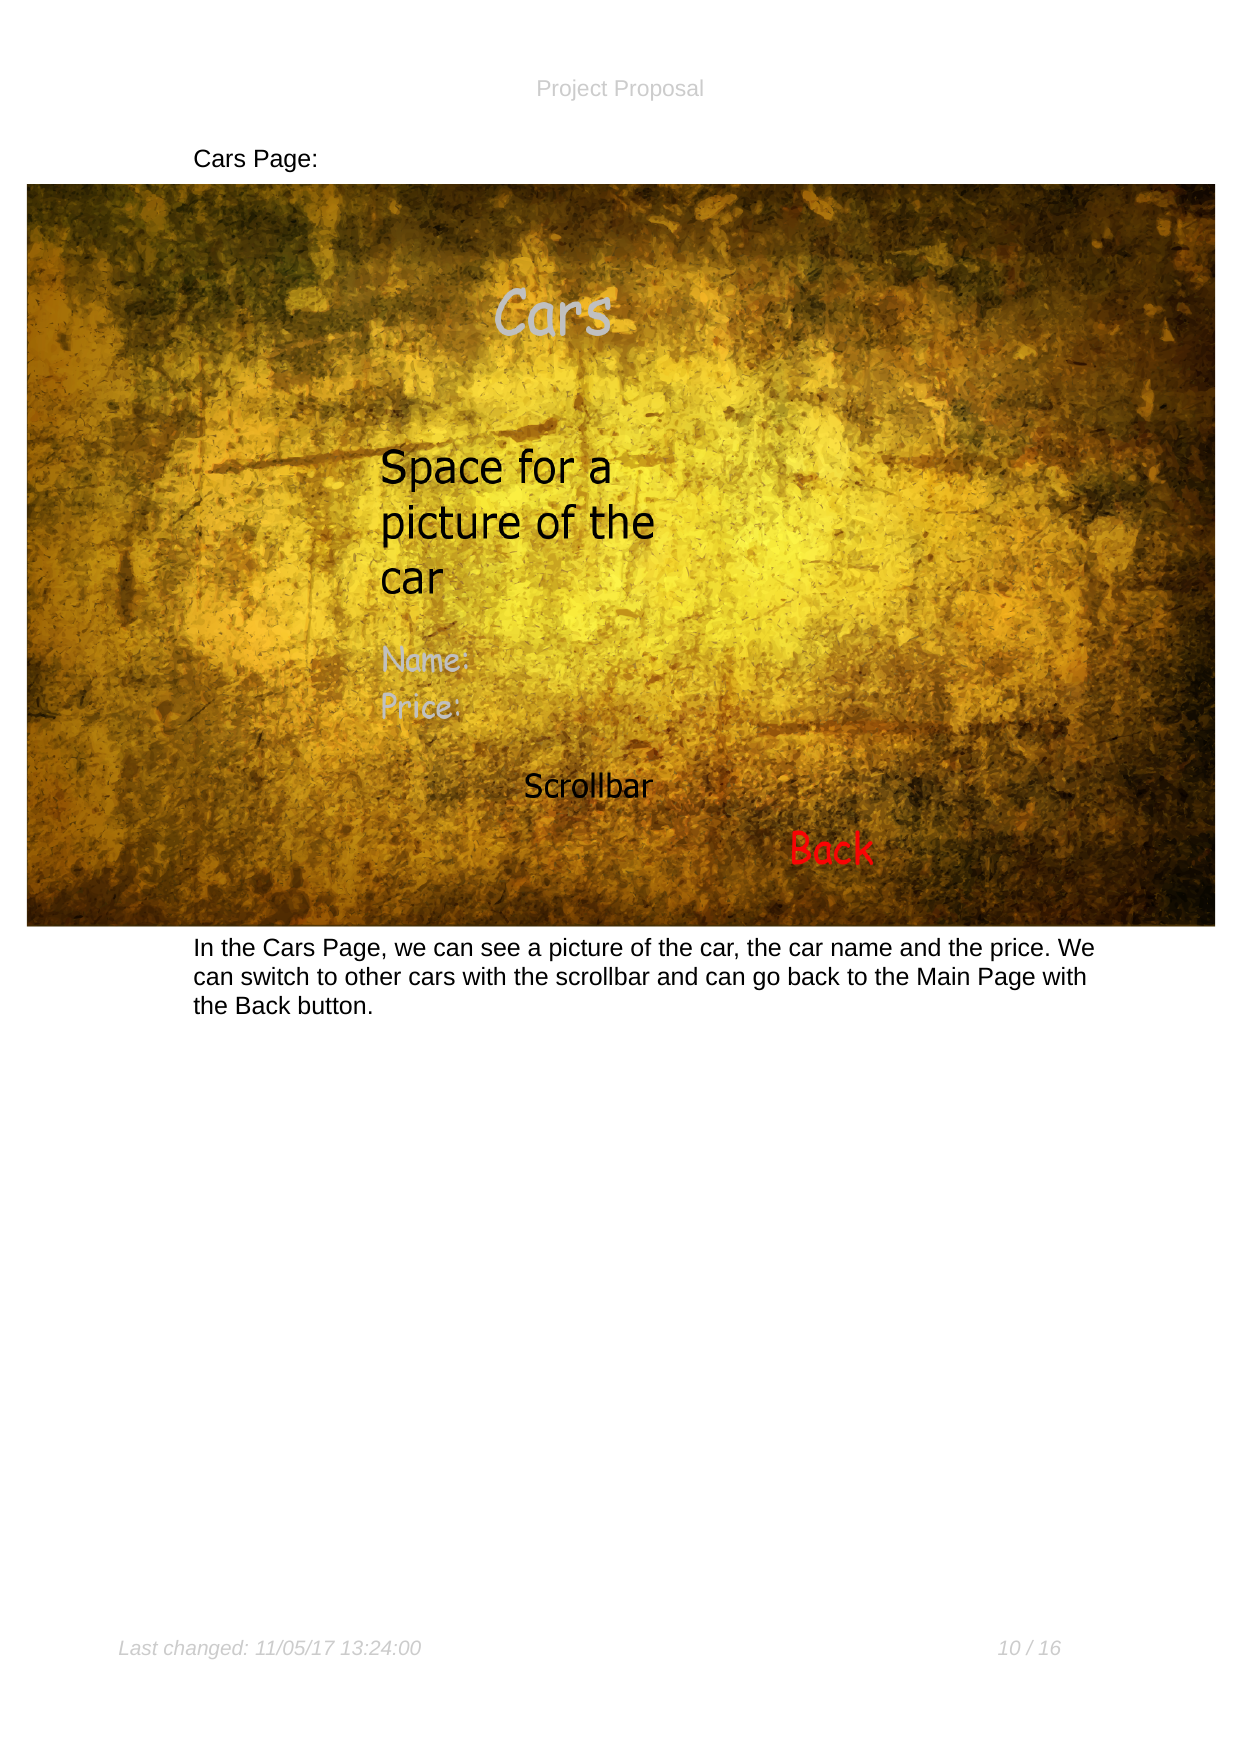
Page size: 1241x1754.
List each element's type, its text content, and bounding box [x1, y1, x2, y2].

text In the Cars Page, we can see a picture of the car, the car name and the price. We can switch to other cars with the scrollbar and can go back to the Main Page with the Back button. [193, 928, 1122, 1019]
text Cars Page: [193, 144, 1122, 173]
